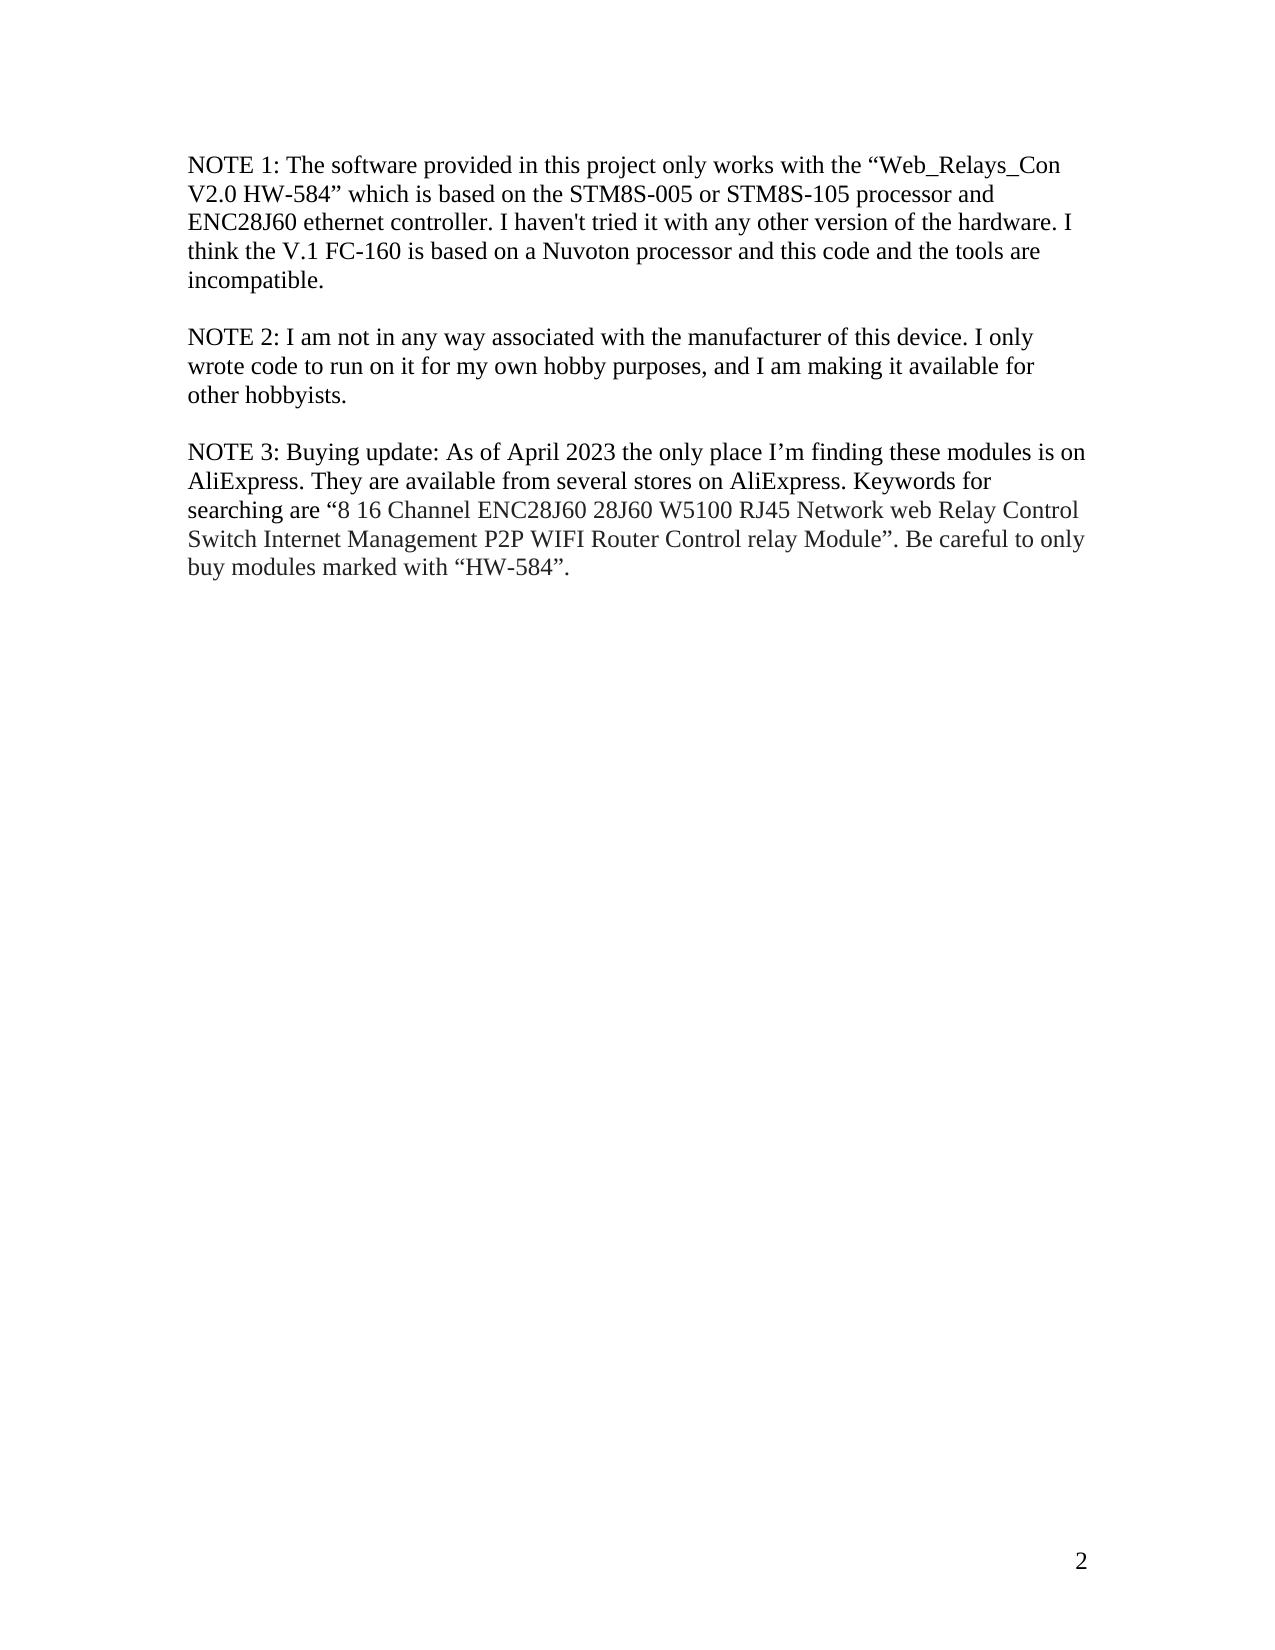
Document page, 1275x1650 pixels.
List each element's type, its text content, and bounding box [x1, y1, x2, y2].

text NOTE 2: I am not in any way associated with the manufacturer of this device. I only wrote code to run on it for my own hobby purposes, and I am making it available for other hobbyists. [187, 322, 1087, 409]
text NOTE 1: The software provided in this project only works with the “Web_Relays_Con V2.0 HW-584” which is based on the STM8S-005 or STM8S-105 processor and ENC28J60 ethernet controller. I haven't tried it with any other version of the hardware. I think the V.1 FC-160 is based on a Nuvoton processor and this code and the tools are incompatible. [187, 150, 1087, 294]
text NOTE 3: Buying update: As of April 2023 the only place I’m finding these modules is on AliExpress. They are available from several stores on AliExpress. Keywords for searching are “8 16 Channel ENC28J60 28J60 W5100 RJ45 Network web Relay Control Switch Internet Management P2P WIFI Router Control relay Module”. Be careful to only buy modules marked with “HW-584”. [187, 437, 1087, 581]
